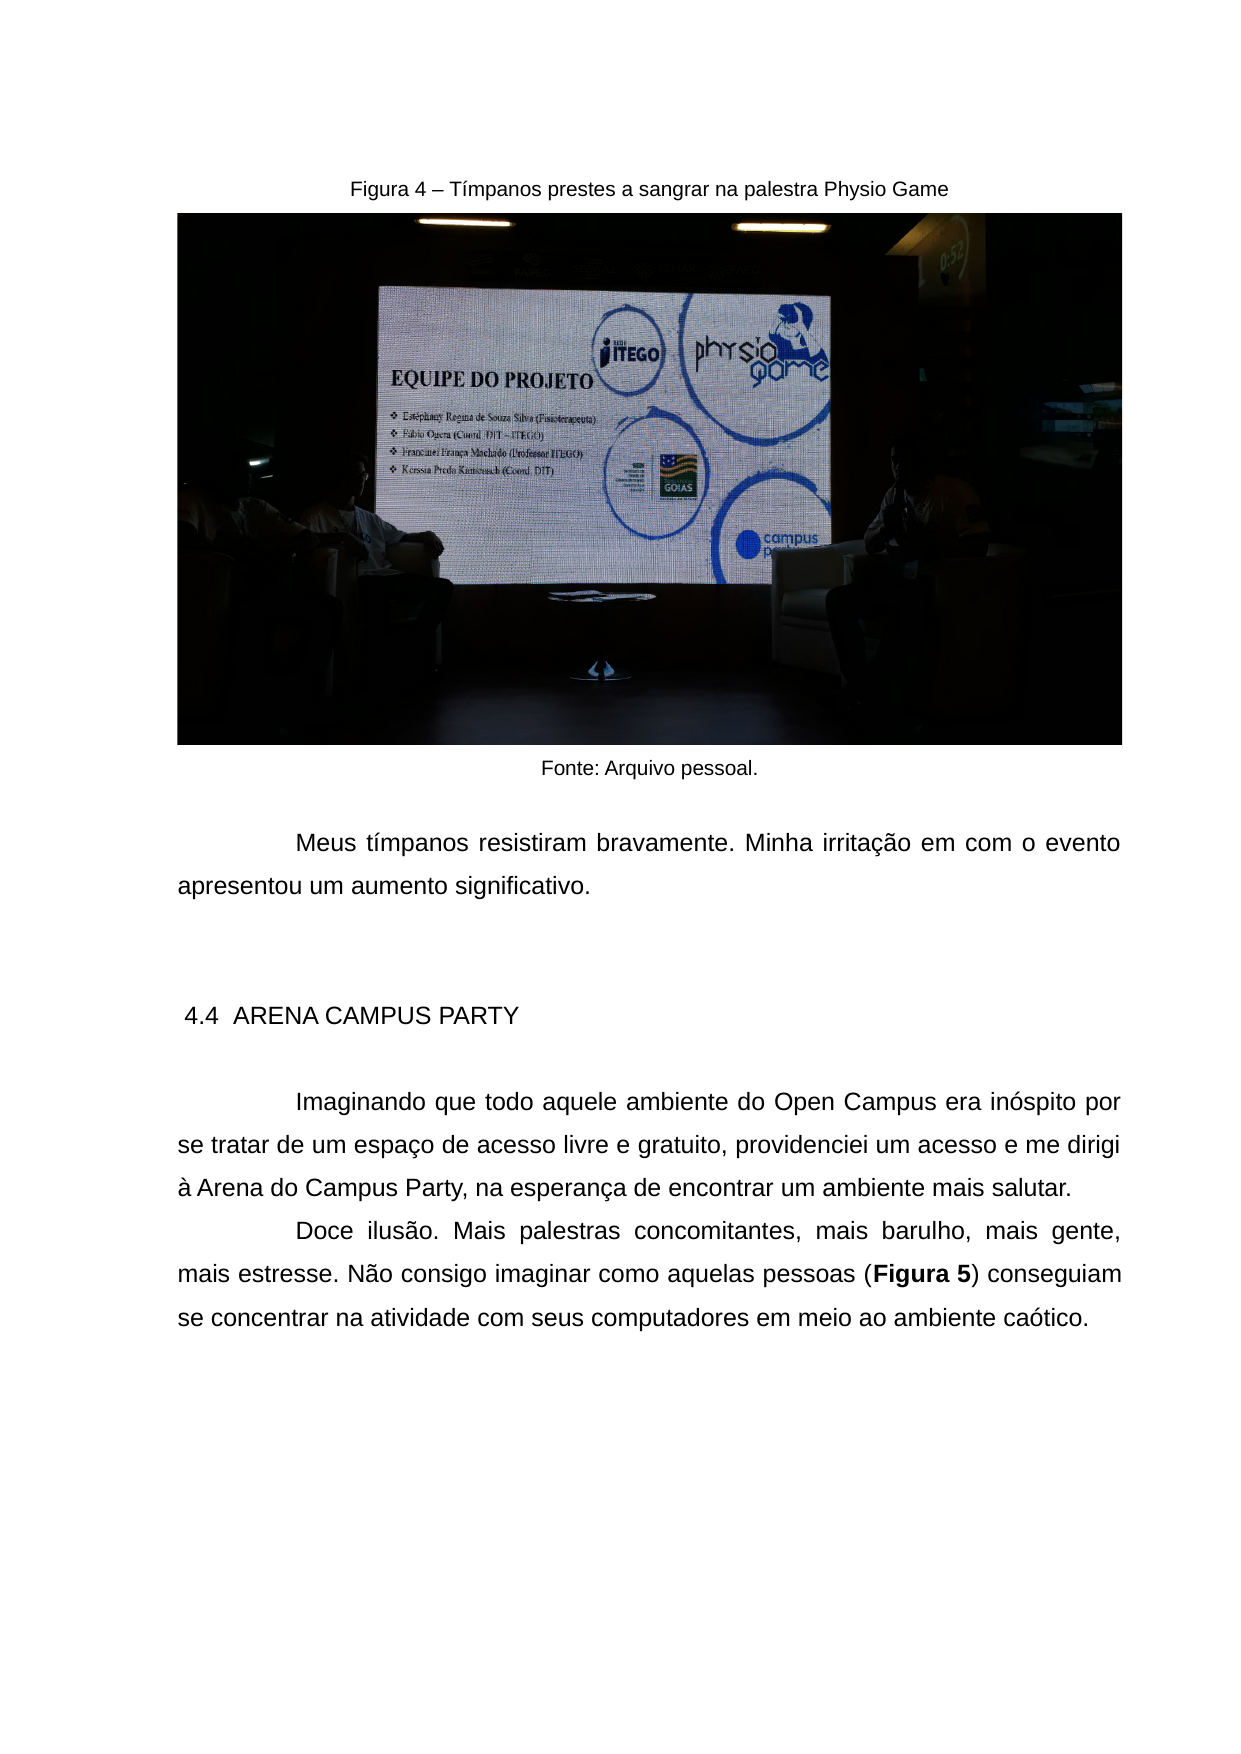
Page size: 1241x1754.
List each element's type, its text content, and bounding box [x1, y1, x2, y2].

text Meus tímpanos resistiram bravamente. Minha irritação em com o evento apresentou um aumento significativo. [177, 828, 1122, 900]
text Doce ilusão. Mais palestras concomitantes, mais barulho, mais gente, mais estresse. Não consigo imaginar como aquelas pessoas (Figura 5) conseguiam se concentrar na atividade com seus computadores em meio ao ambiente caótico. [177, 1216, 1122, 1331]
picture [177, 213, 1123, 745]
list ARENA CAMPUS PARTY [177, 1001, 1122, 1029]
text Figura 4 – Tímpanos prestes a sangrar na palestra Physio Game [177, 177, 1122, 201]
text Imaginando que todo aquele ambiente do Open Campus era inóspito por se tratar de um espaço de acesso livre e gratuito, providenciei um acesso e me dirigi à Arena do Campus Party, na esperança de encontrar um ambiente mais salutar. [177, 1087, 1122, 1202]
text Fonte: Arquivo pessoal. [177, 745, 1122, 780]
